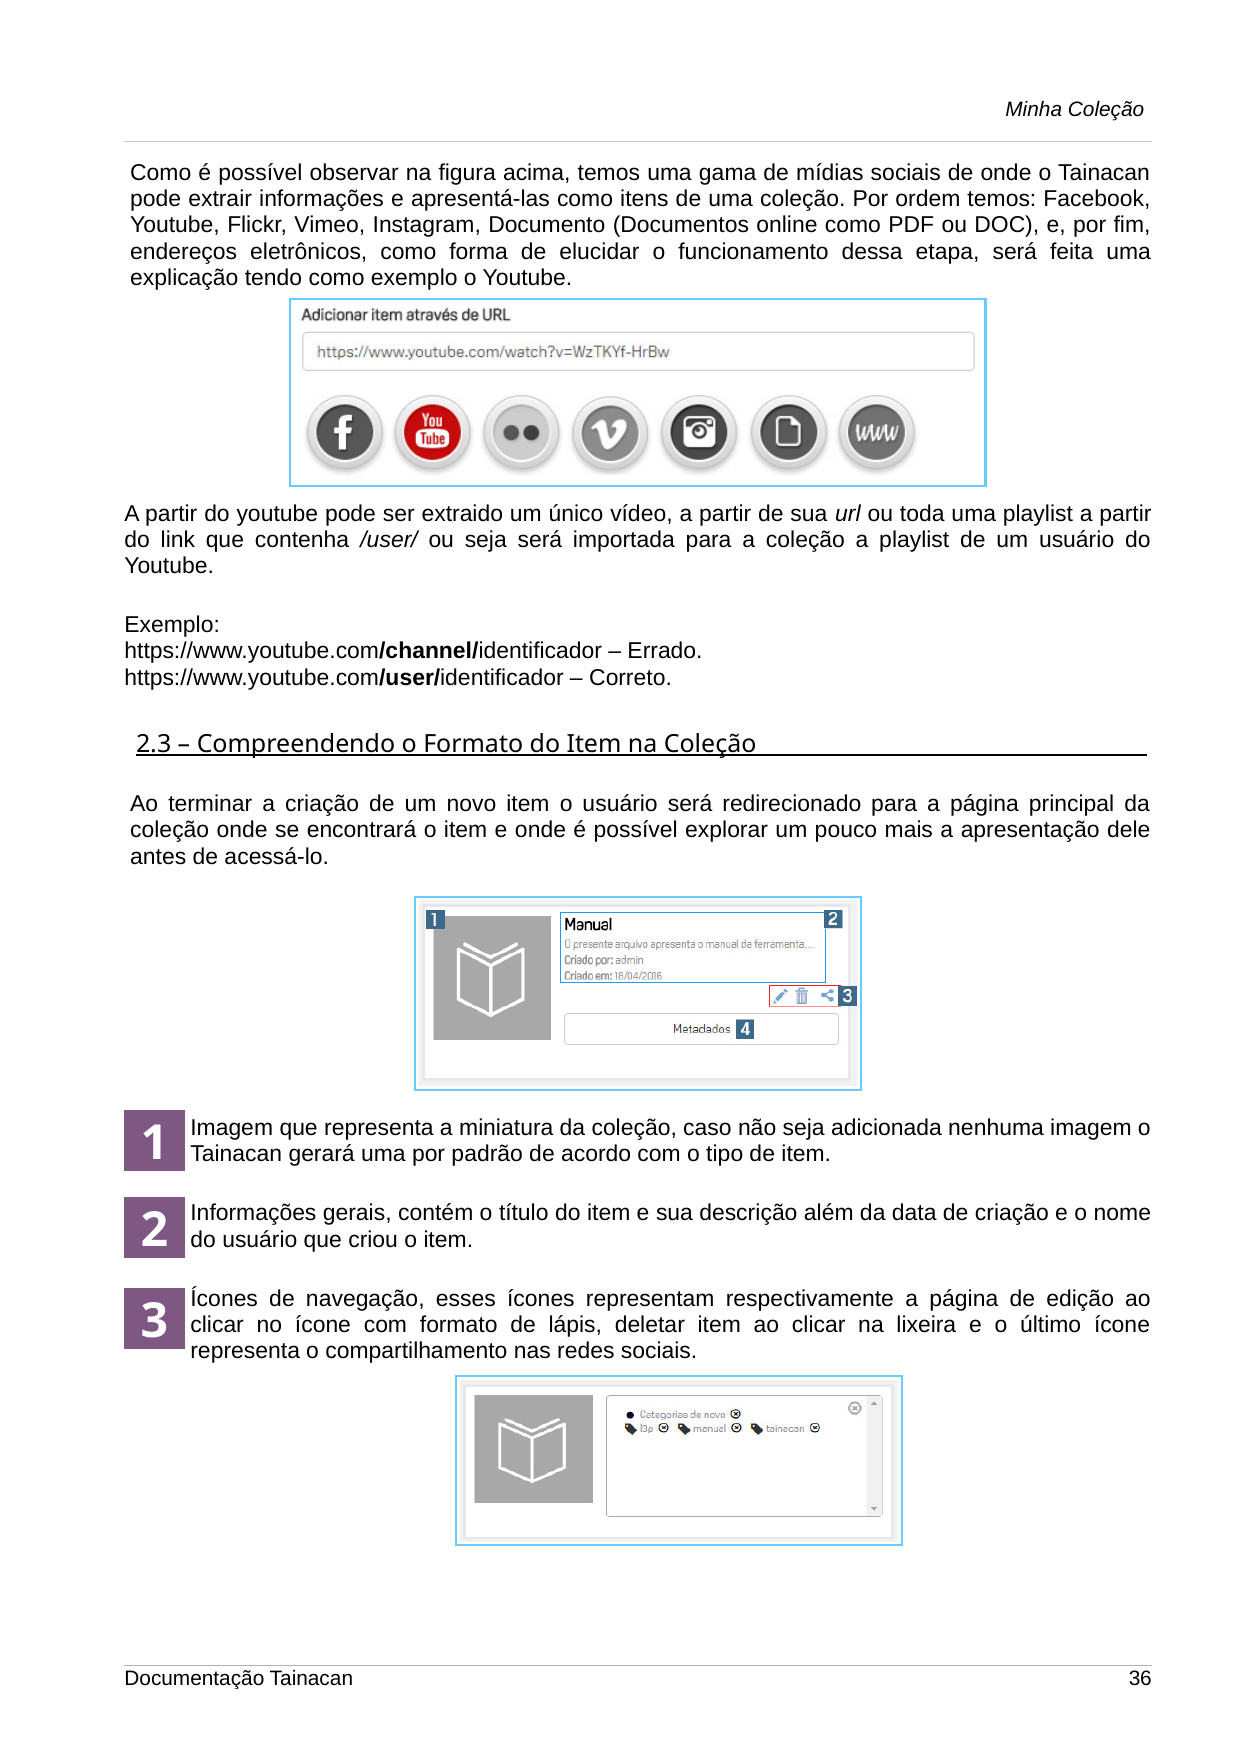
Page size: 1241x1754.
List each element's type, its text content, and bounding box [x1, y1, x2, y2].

table_header Minha Coleção [124, 91, 1152, 141]
text Exemplo: https://www.youtube.com/channel/identificador – Errado. https://www.youtube.com/user/identificador – Correto. [124, 611, 1152, 690]
text Como é possível observar na figura acima, temos uma gama de mídias sociais de onde o Tainacan pode extrair informações e apresentá-las como itens de uma coleção. Por ordem temos: Facebook, Youtube, Flickr, Vimeo, Instagram, Documento (Documentos online como PDF ou DOC), e, por fim, endereços eletrônicos, como forma de elucidar o funcionamento dessa etapa, será feita uma explicação tendo como exemplo o Youtube. [130, 159, 1152, 290]
subtitle 2.3 – Compreendendo o Formato do Item na Coleção [136, 726, 1152, 760]
text Informações gerais, contém o título do item e sua descrição além da data de criação e o nome do usuário que criou o item. [185, 1199, 1152, 1252]
text Ao terminar a criação de um novo item o usuário será redirecionado para a página principal da coleção onde se encontrará o item e onde é possível explorar um pouco mais a apresentação dele antes de acessá-lo. [130, 790, 1152, 869]
picture [418, 900, 858, 1086]
text Ícones de navegação, esses ícones representam respectivamente a página de edição ao clicar no ícone com formato de lápis, deletar item ao clicar na lixeira e o último ícone representa o compartilhamento nas redes sociais. [130, 1284, 1152, 1363]
text [291, 300, 984, 485]
text A partir do youtube pode ser extraido um único vídeo, a partir de sua url ou toda uma playlist a partir do link que contenha /user/ ou seja será importada para a coleção a playlist de um usuário do Youtube. [124, 499, 1152, 578]
text Imagem que representa a miniatura da coleção, caso não seja adicionada nenhuma imagem o Tainacan gerará uma por padrão de acordo com o tipo de item. [185, 1114, 1152, 1167]
picture [294, 303, 982, 483]
picture [459, 1380, 898, 1542]
